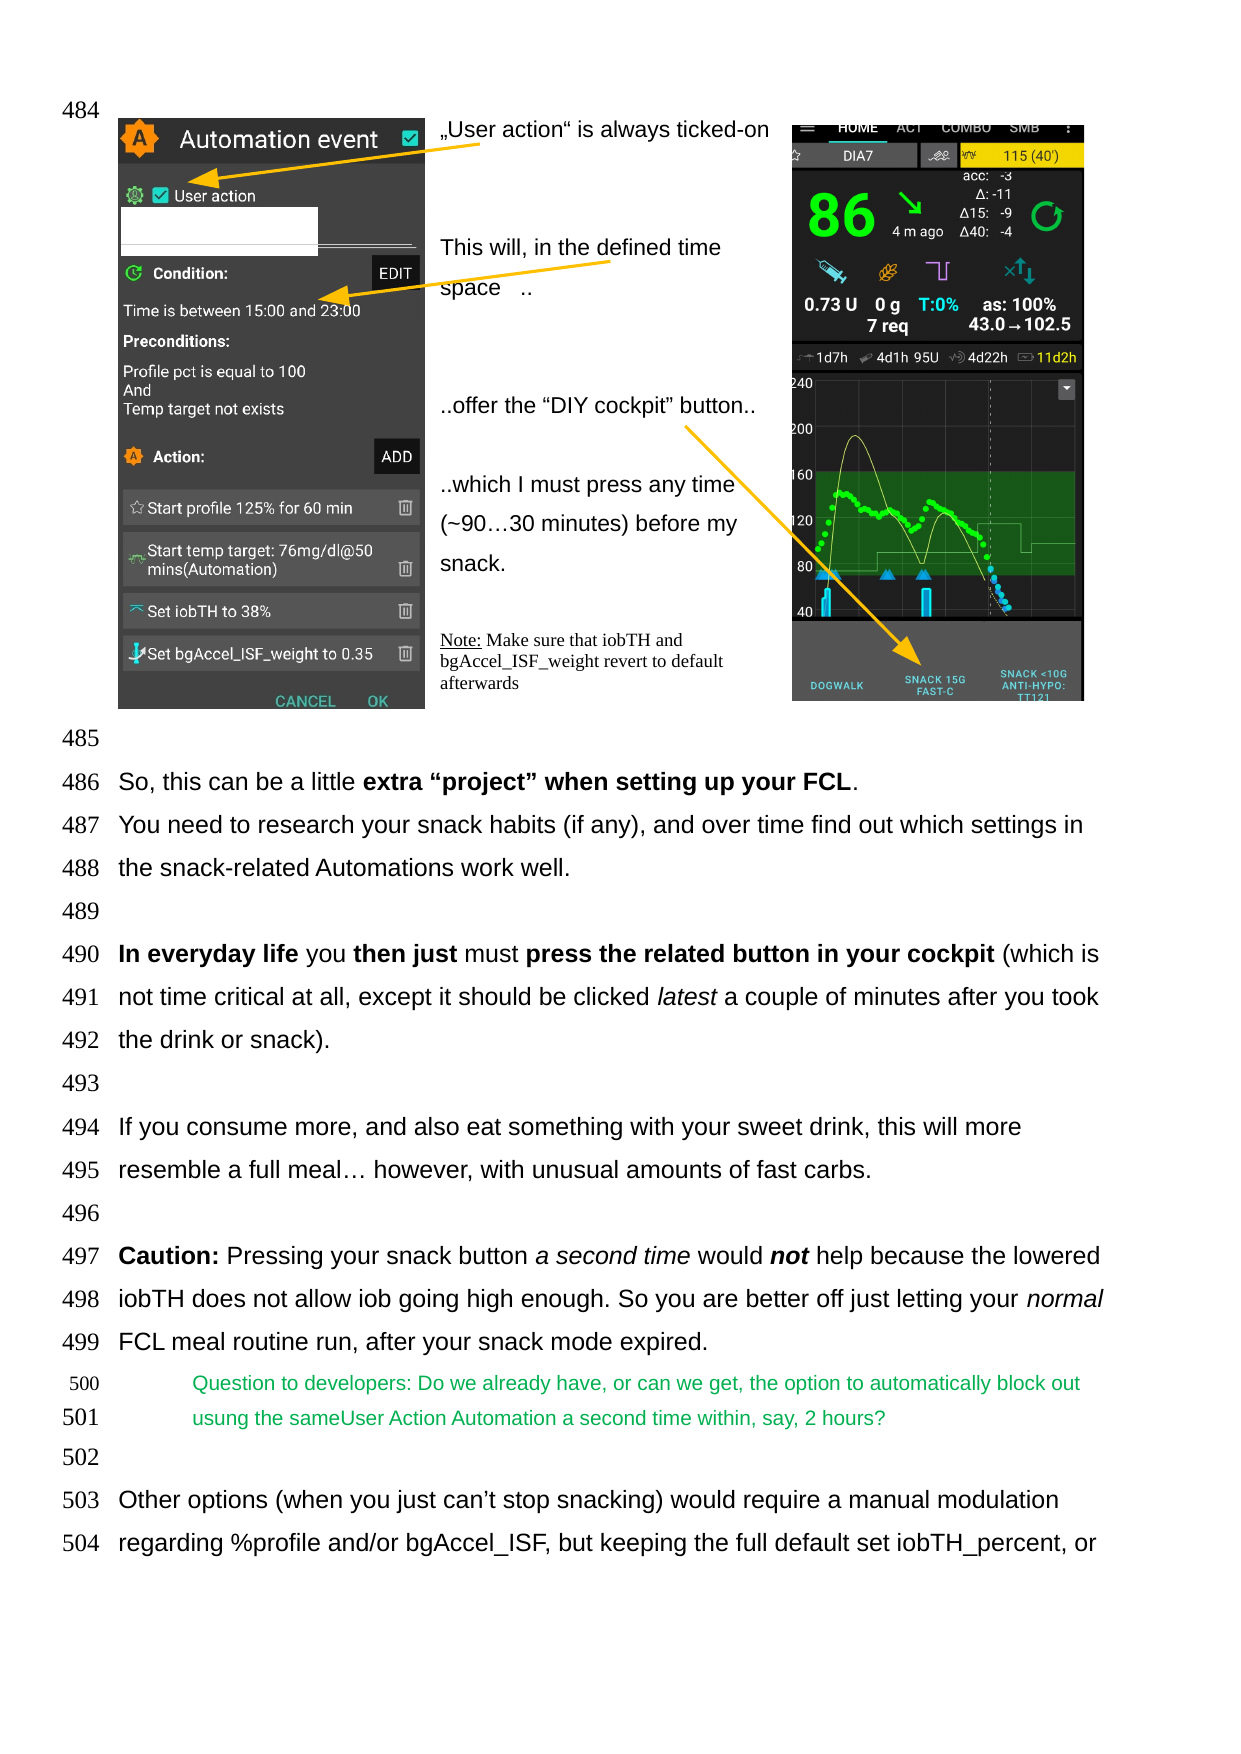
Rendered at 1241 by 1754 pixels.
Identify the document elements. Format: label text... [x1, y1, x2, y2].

text „User action“ is always ticked-on [440, 116, 777, 142]
text Question to developers: Do we already have, or can we get, the option to automatically block out usung the sameUser Action Automation a second time within, say, 2 hours? [192, 1370, 1122, 1430]
text Other options (when you just can’t stop snacking) would require a manual modulation regarding %profile and/or bgAccel_ISF, but keeping the full default set iobTH_percent, or [118, 1485, 1122, 1557]
text Caution: Pressing your snack button a second time would not help because the lowered iobTH does not allow iob going high enough. So you are better off just letting your normal FCL meal routine run, after your snack mode expired. [118, 1241, 1122, 1356]
text Note: Make sure that iobTH and bgAccel_ISF_weight revert to default afterwards [440, 629, 777, 693]
text This will, in the defined time space .. [440, 234, 777, 300]
text ..offer the “DIY cockpit” button.. [440, 392, 777, 418]
text If you consume more, and also eat something with your sweet drink, this will more resemble a full meal… however, with unusual amounts of fast carbs. [118, 1112, 1122, 1183]
text You need to research your snack habits (if any), and over time find out which settings in the snack-related Automations work well. [118, 810, 1122, 882]
text Snack 15g fast-C [136, 214, 303, 238]
text ..which I must press any time (~90…30 minutes) before my snack. [440, 471, 777, 576]
text So, this can be a little extra “project” when setting up your FCL. [118, 767, 1122, 795]
text In everyday life you then just must press the related button in your cockpit (which is not time critical at all, except it should be clicked latest a couple of minutes after you took the drink or snack). [118, 939, 1122, 1054]
